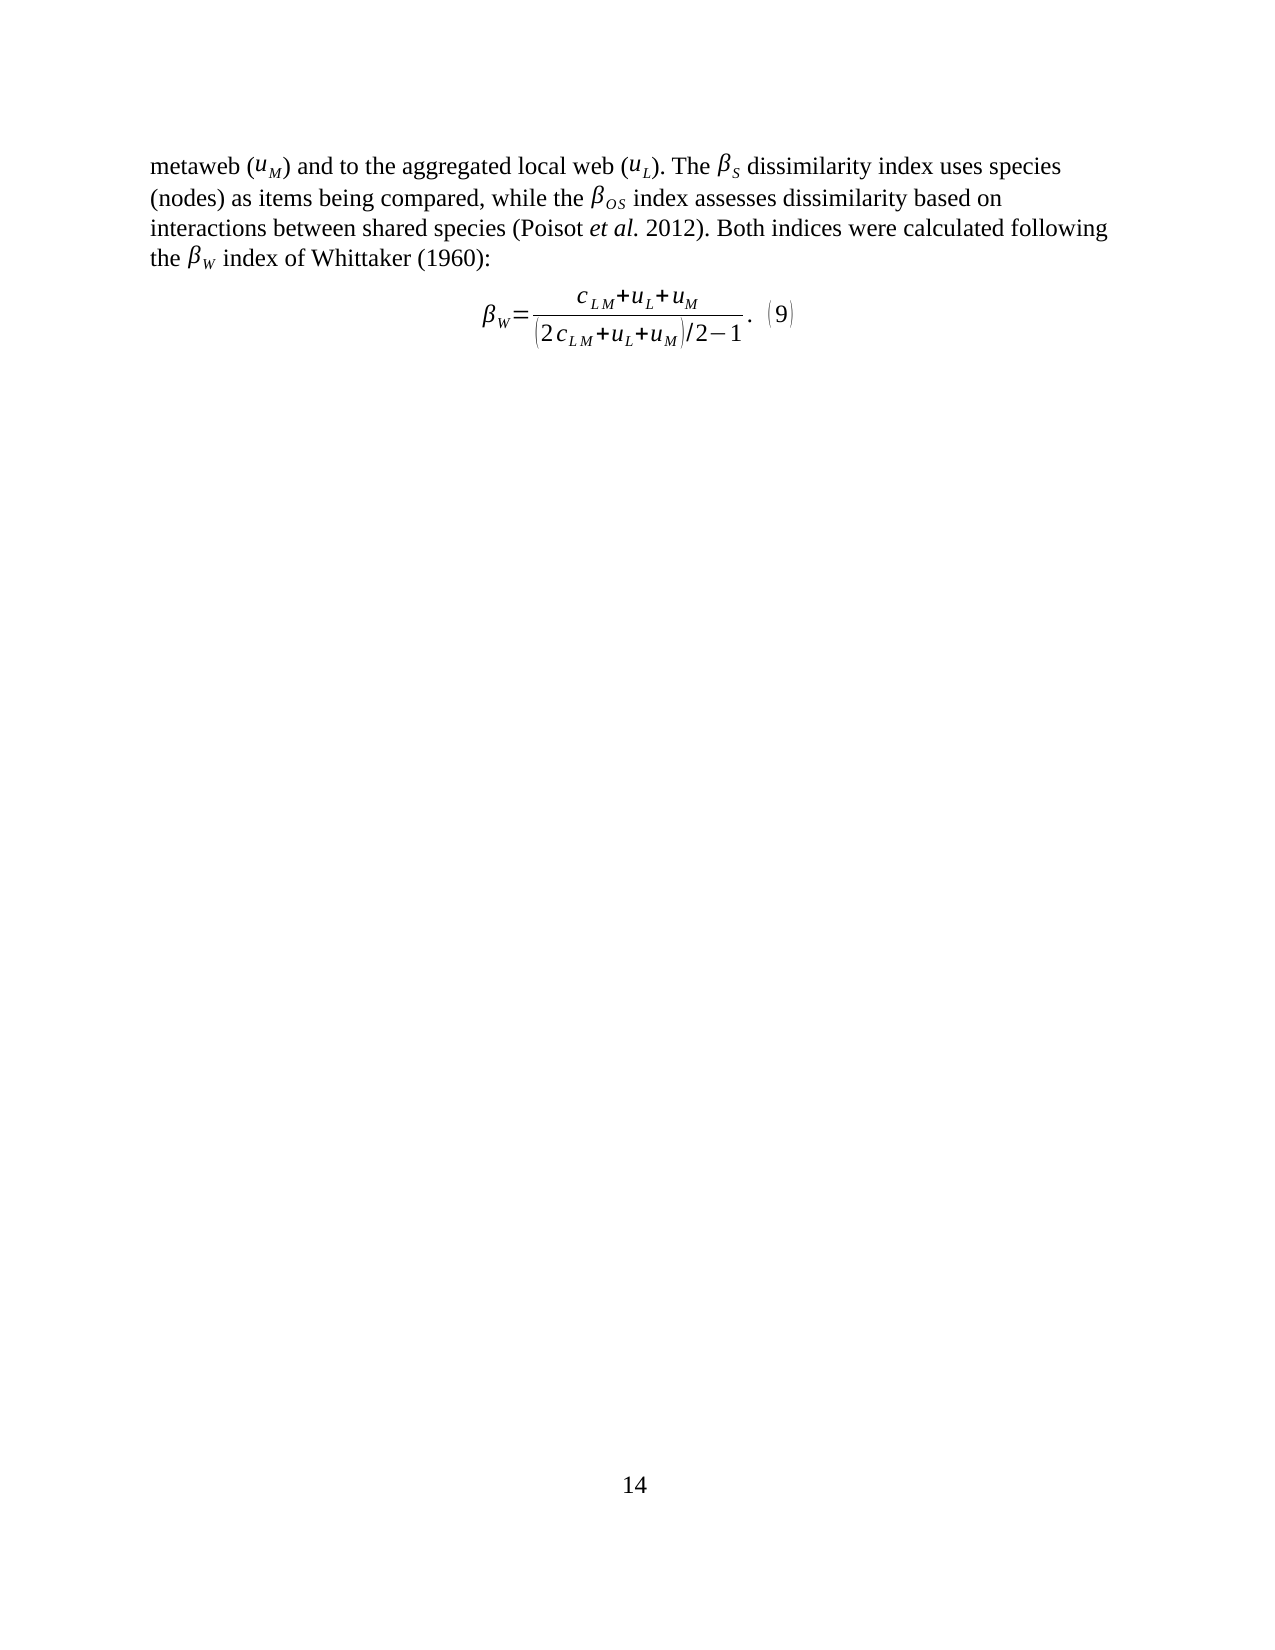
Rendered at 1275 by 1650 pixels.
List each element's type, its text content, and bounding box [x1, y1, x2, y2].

text We use the collection of tripartite host-parasite networks sampled across Europe, created by Kopelke et al. (2017), in the following case studies. This dataset contains well-resolved binary local interactions between willows ( species), willow-galling sawflies ( species), and their parasitoids ( species). Given its replicated webs spanning large spatiotemporal scales, this dataset is well-suited for analyzing a variety of ecological hypotheses and processes. Out of a total of local webs, we retained those containing at least species, resulting in a set of georeferenced local webs (networks sampled within areas of to km² during June and/or July spanning years). We built a metaweb of binary interactions by aggregating all local interactions, which gave us a regional web composed of species and interactions. In Fig. 1, we show how the dissimilarity between the metaweb and the aggregated local webs varies with the number of sampled local webs. To do so, we randomly selected one local web of binary interactions and sequentially sampled additional webs while aggregating both their species and interactions. Next, we compared the metaweb and the aggregated local webs using the dissimilarity of interactions between common species (, Fig. 1a) and the dissimilarity in species composition (, Fig. 1b) (Poisot et al. 2012). We repeated this sampling process one hundred times and highlighted the median dissimilarity values across simulations, as well as the and percentile intervals. This shows that networks of local interactions are highly dissimilar from the metaweb, both in terms of species and interactions, especially when only a limited number of sites has been sampled. Both dissimilarity indices were calculated based on the number of items shared by the two webs () and the number of items unique to the metaweb () and to the aggregated local web (). The dissimilarity index uses species (nodes) as items being compared, while the index assesses dissimilarity based on interactions between shared species (Poisot et al. 2012). Both indices were calculated following the index of Whittaker (1960): [150, 150, 1125, 273]
